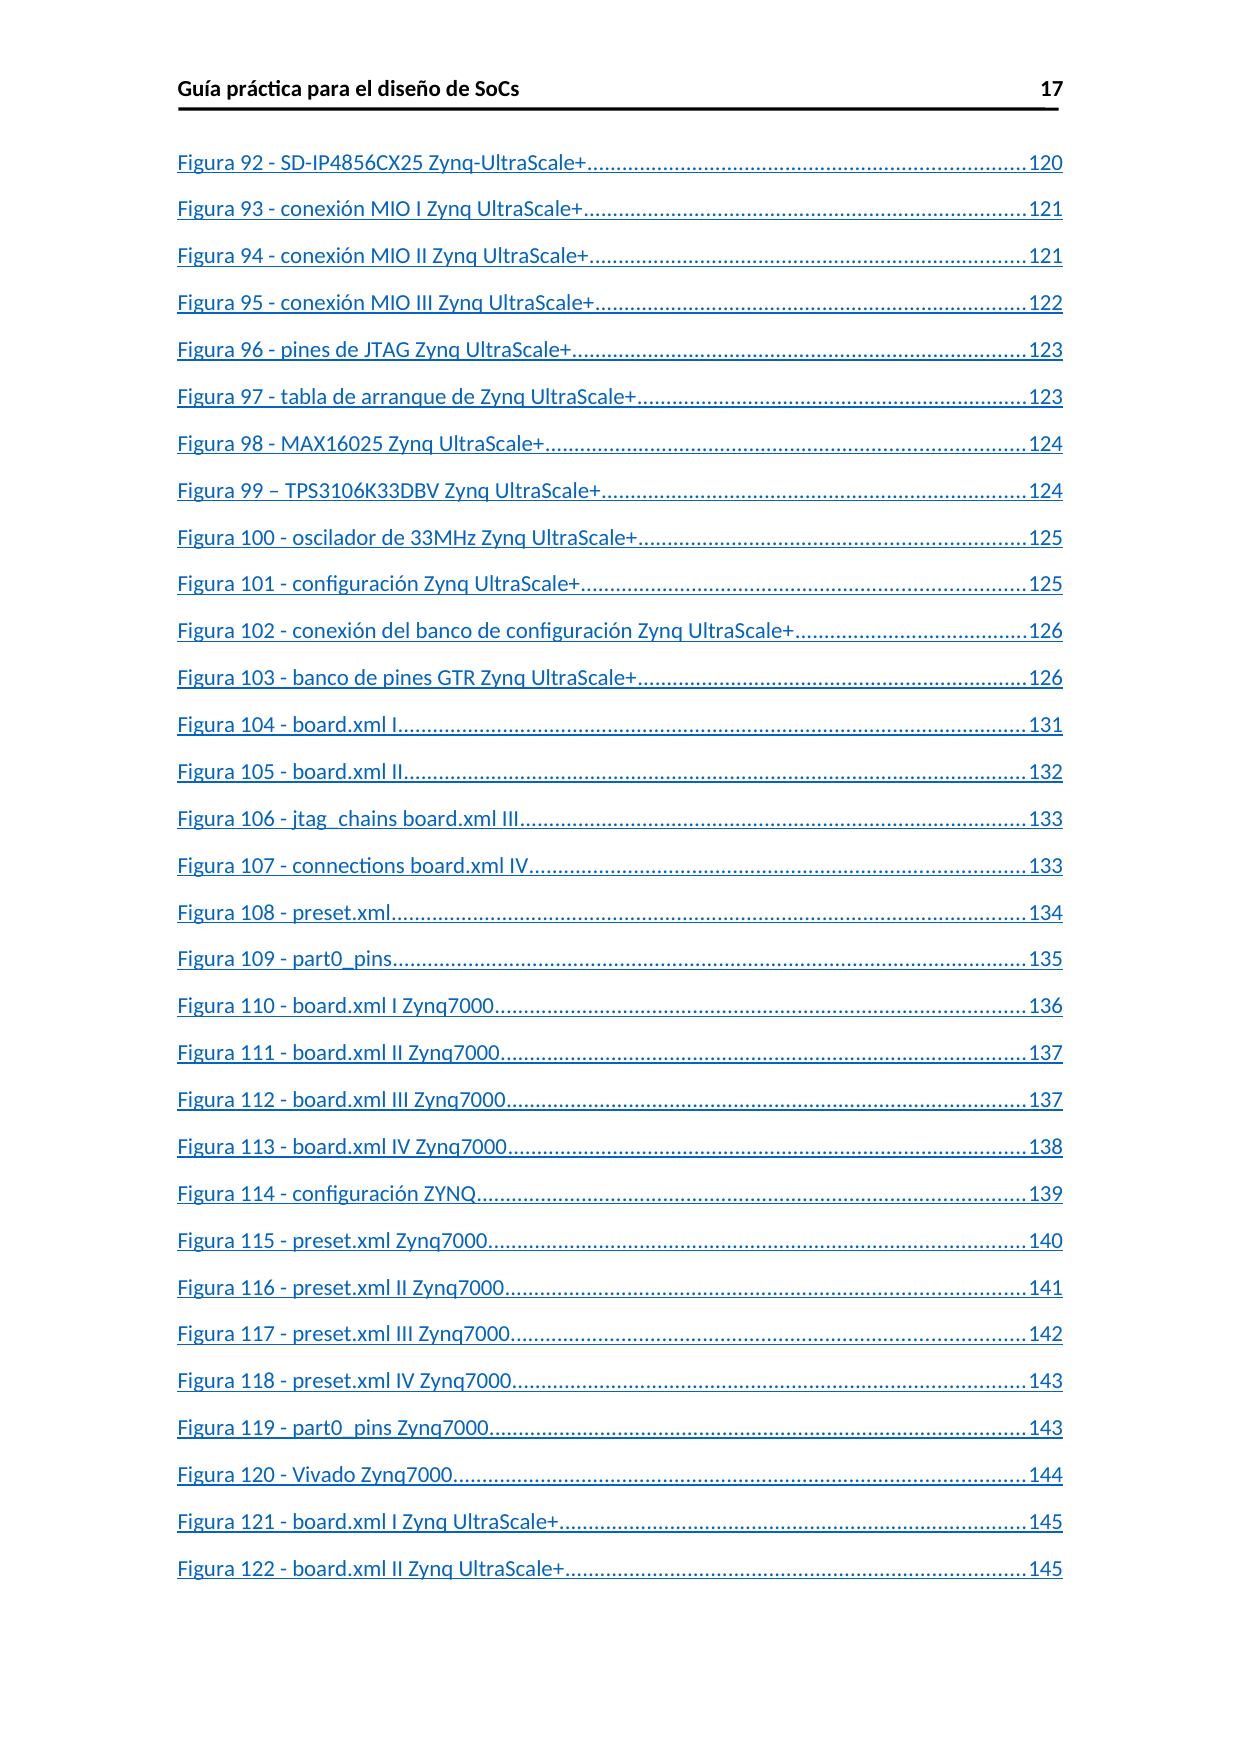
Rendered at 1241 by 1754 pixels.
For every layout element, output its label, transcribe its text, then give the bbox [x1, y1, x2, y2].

text Figura 115 - preset.xml Zynq7000 140 [177, 1226, 1063, 1250]
text Figura 112 - board.xml III Zynq7000 137 [177, 1085, 1063, 1109]
text Figura 93 - conexión MIO I Zynq UltraScale+ 121 [177, 194, 1063, 219]
text Figura 96 - pines de JTAG Zynq UltraScale+ 123 [177, 335, 1063, 359]
text Figura 116 - preset.xml II Zynq7000 141 [177, 1273, 1063, 1297]
text Figura 97 - tabla de arranque de Zynq UltraScale+ 123 [177, 382, 1063, 406]
text Figura 109 - part0_pins 135 [177, 944, 1063, 969]
text Figura 108 - preset.xml 134 [177, 898, 1063, 922]
text Figura 121 - board.xml I Zynq UltraScale+ 145 [177, 1507, 1063, 1531]
text Figura 106 - jtag_chains board.xml III 133 [177, 804, 1063, 828]
text Figura 119 - part0_pins Zynq7000 143 [177, 1413, 1063, 1437]
text Figura 120 - Vivado Zynq7000 144 [177, 1460, 1063, 1484]
text Figura 94 - conexión MIO II Zynq UltraScale+ 121 [177, 241, 1063, 266]
text Figura 95 - conexión MIO III Zynq UltraScale+ 122 [177, 288, 1063, 312]
text Figura 107 - connections board.xml IV 133 [177, 851, 1063, 875]
text Figura 111 - board.xml II Zynq7000 137 [177, 1038, 1063, 1062]
text Figura 105 - board.xml II 132 [177, 757, 1063, 781]
text Figura 114 - configuración ZYNQ 139 [177, 1179, 1063, 1203]
text Figura 99 – TPS3106K33DBV Zynq UltraScale+ 124 [177, 476, 1063, 500]
text Figura 100 - oscilador de 33MHz Zynq UltraScale+ 125 [177, 523, 1063, 547]
text Figura 110 - board.xml I Zynq7000 136 [177, 991, 1063, 1016]
text Figura 101 - configuración Zynq UltraScale+ 125 [177, 569, 1063, 594]
text Figura 117 - preset.xml III Zynq7000 142 [177, 1319, 1063, 1344]
text Figura 102 - conexión del banco de configuración Zynq UltraScale+ 126 [177, 616, 1063, 641]
text Figura 98 - MAX16025 Zynq UltraScale+ 124 [177, 429, 1063, 453]
text Figura 92 - SD-IP4856CX25 Zynq-UltraScale+ 120 [177, 148, 1063, 172]
text Figura 103 - banco de pines GTR Zynq UltraScale+ 126 [177, 663, 1063, 687]
text Figura 122 - board.xml II Zynq UltraScale+ 145 [177, 1554, 1063, 1578]
text Figura 118 - preset.xml IV Zynq7000 143 [177, 1366, 1063, 1391]
text Figura 113 - board.xml IV Zynq7000 138 [177, 1132, 1063, 1156]
text Figura 104 - board.xml I 131 [177, 710, 1063, 734]
